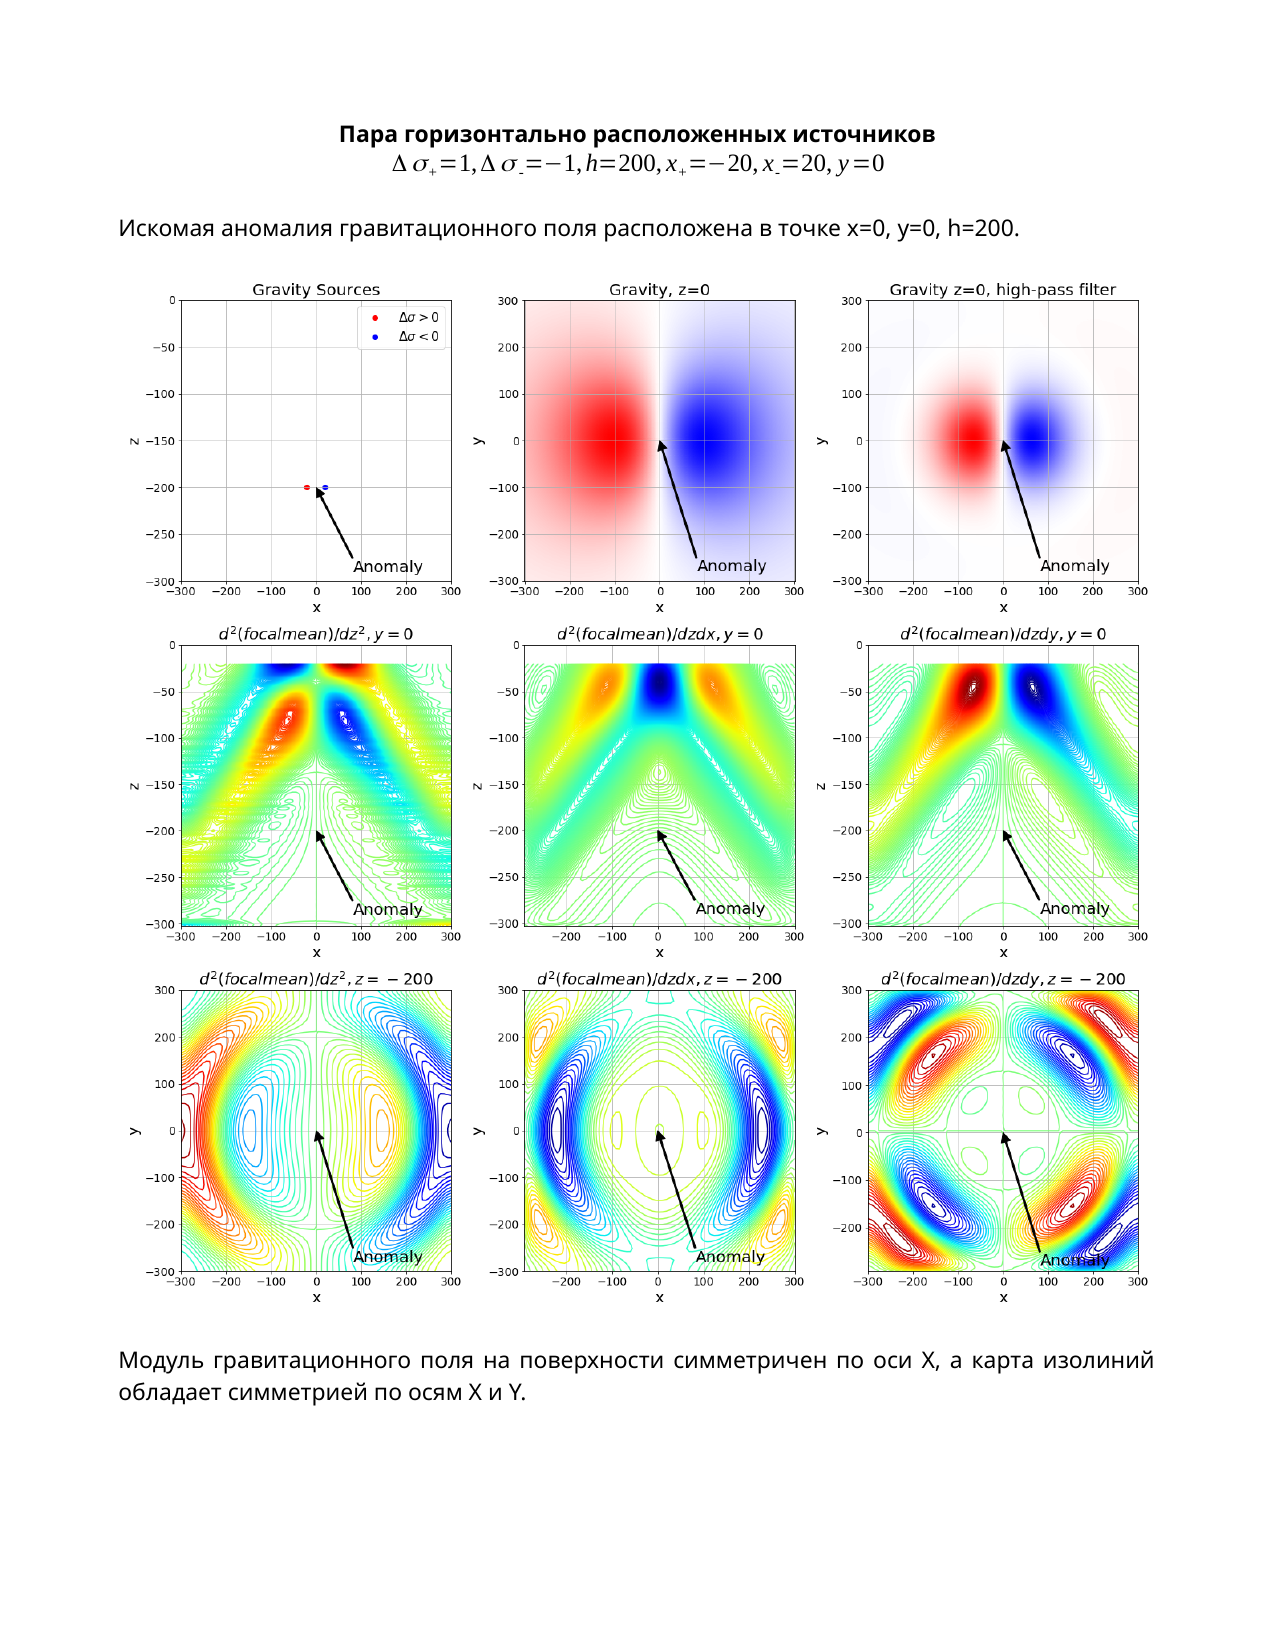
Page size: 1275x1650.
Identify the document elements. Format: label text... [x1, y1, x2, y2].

text Искомая аномалия гравитационного поля расположена в точке x=0, y=0, h=200. [118, 212, 1157, 243]
text Модуль гравитационного поля на поверхности симметричен по оси X, а карта изолиний обладает симметрией по осям X и Y. [118, 1344, 1157, 1407]
picture [118, 274, 1157, 1314]
text Пара горизонтально расположенных источников [118, 118, 1157, 181]
